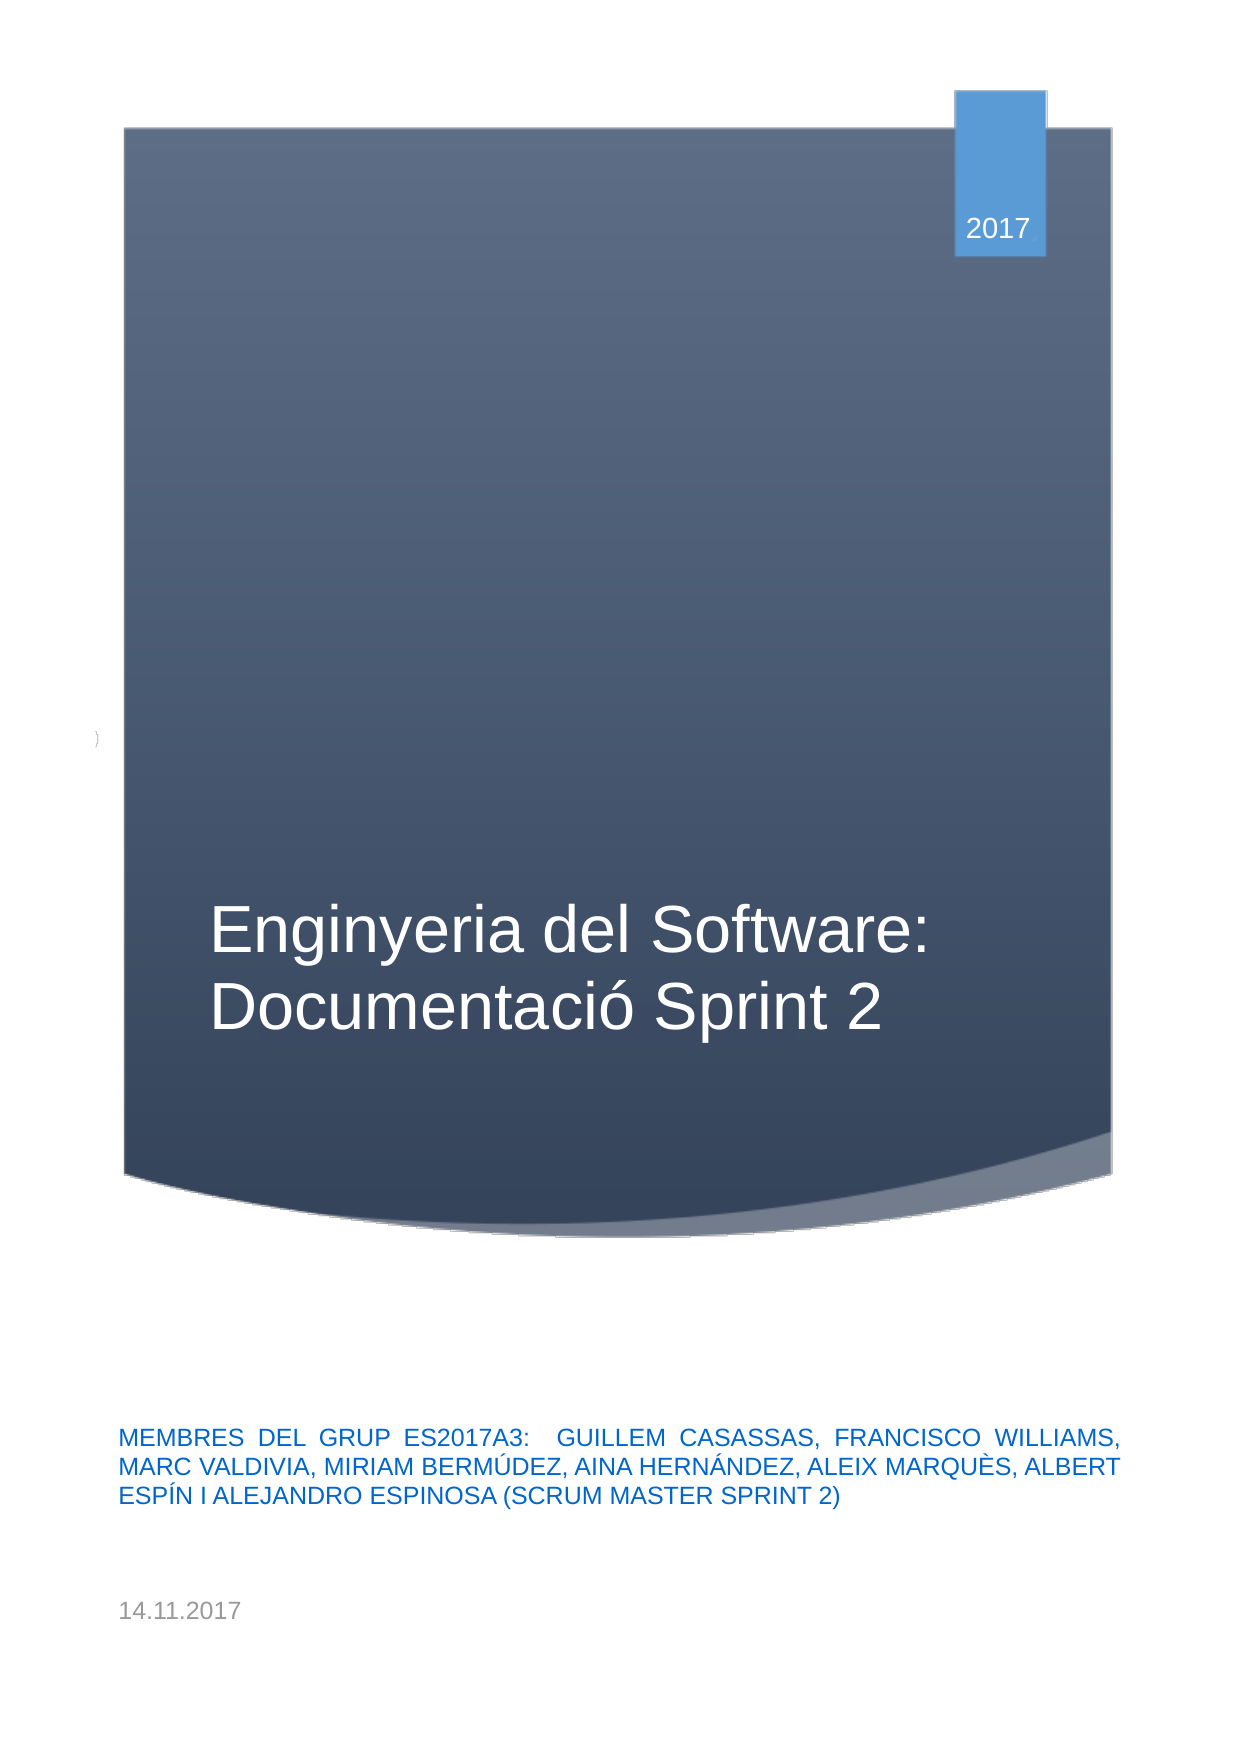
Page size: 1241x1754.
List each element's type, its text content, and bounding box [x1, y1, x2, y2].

text MEMBRES DEL GRUP ES2017A3: GUILLEM CASASSAS, FRANCISCO WILLIAMS, MARC VALDIVIA, MIRIAM BERMÚDEZ, AINA HERNÁNDEZ, ALEIX MARQUÈS, ALBERT ESPÍN I ALEJANDRO ESPINOSA (SCRUM MASTER SPRINT 2) [118, 1423, 1122, 1509]
picture [95, 60, 1145, 1309]
text 14.11.2017 [118, 1596, 1122, 1624]
